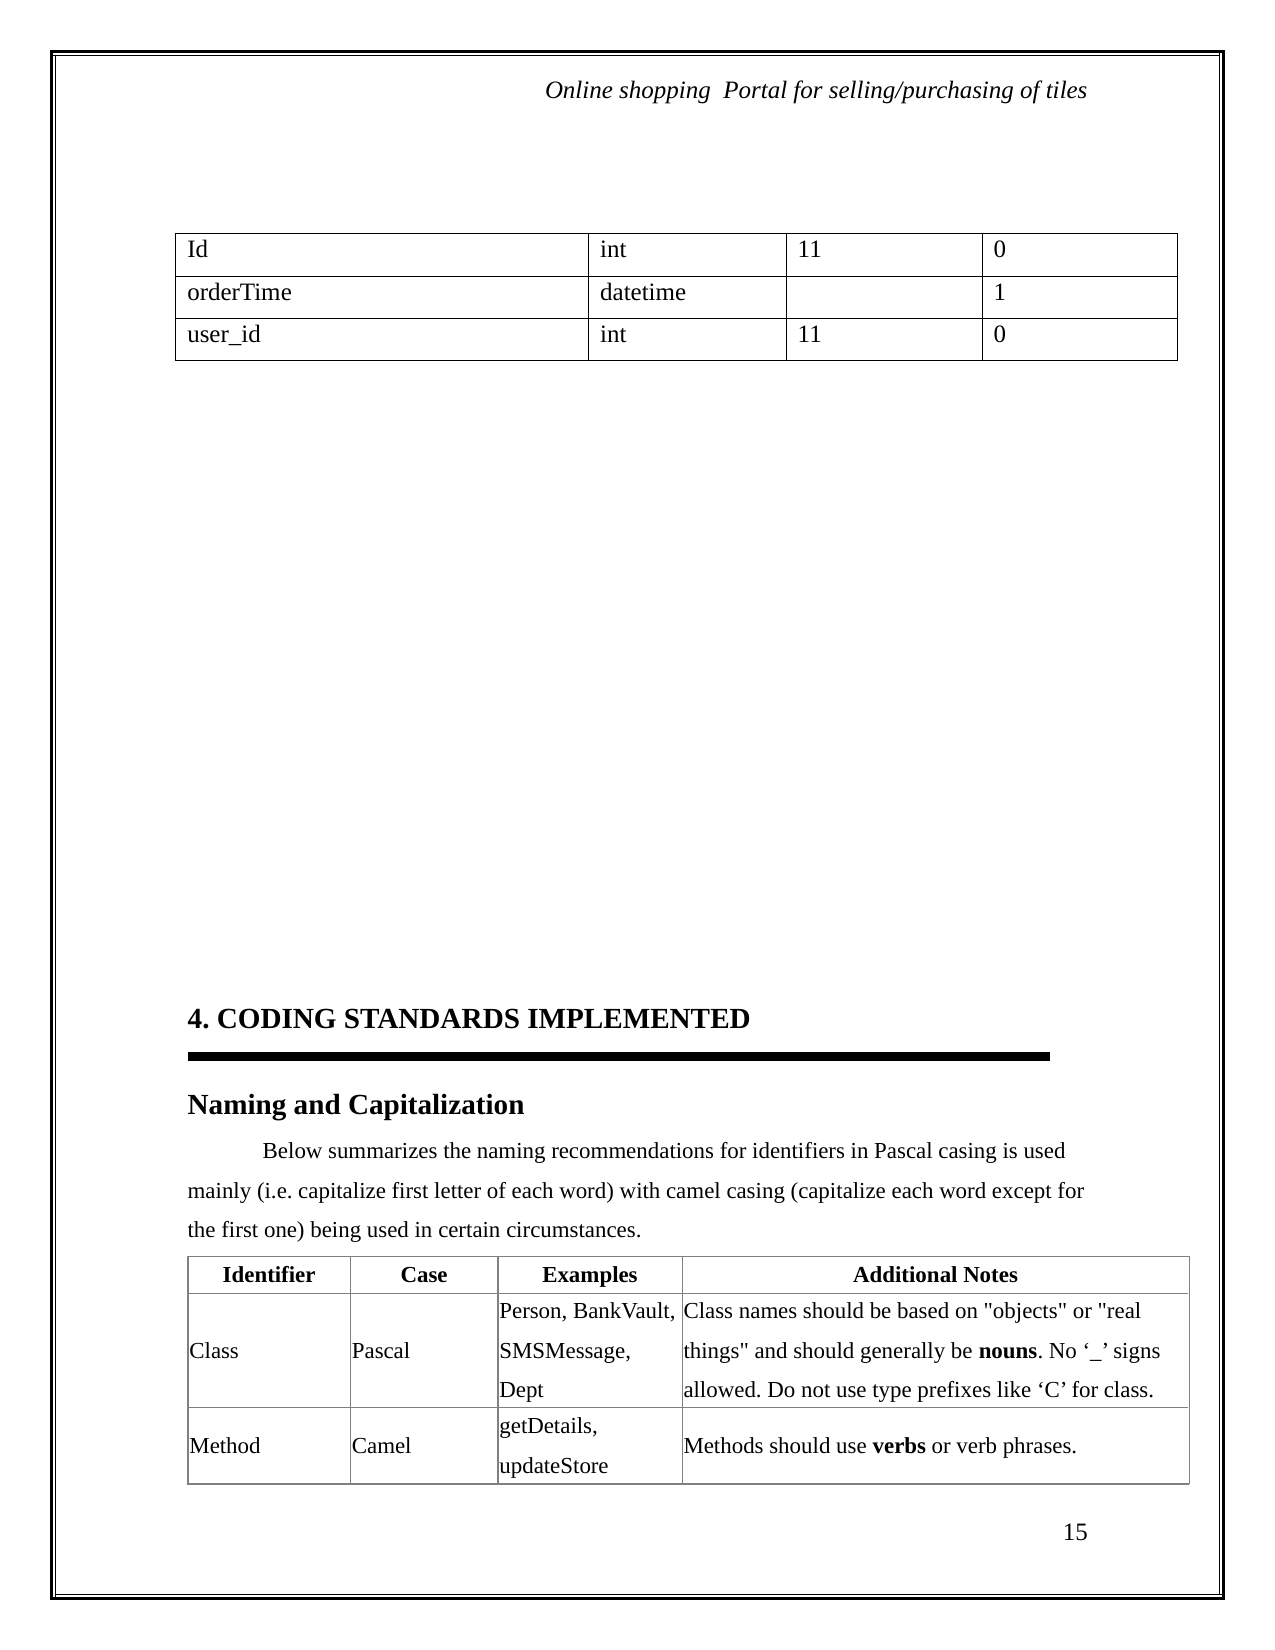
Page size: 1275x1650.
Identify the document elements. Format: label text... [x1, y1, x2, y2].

table_cell user_id [176, 319, 588, 360]
text 4. CODING STANDARDS IMPLEMENTED [187, 1001, 1087, 1034]
table_header Identifier [189, 1257, 350, 1292]
table_header Examples [499, 1257, 682, 1292]
table_cell datetime [589, 277, 786, 318]
table_header 11 [787, 234, 982, 276]
table_header Id [176, 234, 588, 276]
table_cell [787, 277, 982, 318]
table_header Additional Notes [683, 1257, 1189, 1292]
table_cell 1 [983, 277, 1177, 318]
text Below summarizes the naming recommendations for identifiers in Pascal casing is used mainly (i.e. capitalize first letter of each word) with camel casing (capitalize each word except for the first one) being used in certain circumstances. [187, 1138, 1087, 1243]
table_cell Method [189, 1408, 350, 1483]
table_cell Class [189, 1294, 350, 1407]
table_cell int [589, 319, 786, 360]
table_header 0 [983, 234, 1177, 276]
table_cell Class names should be based on "objects" or "real things" and should generally be nouns. No ‘_’ signs allowed. Do not use type prefixes like ‘C’ for class. [683, 1293, 1189, 1407]
table_cell getDetails, updateStore [499, 1408, 682, 1483]
table_header Case [351, 1257, 497, 1292]
table_cell Methods should use verbs or verb phrases. [683, 1407, 1189, 1483]
table_cell Pascal [351, 1294, 497, 1407]
table_cell 0 [983, 319, 1177, 360]
table_cell 11 [787, 319, 982, 360]
table_header int [589, 234, 786, 276]
subtitle Naming and Capitalization [187, 1087, 1087, 1121]
table_cell Person, BankVault, SMSMessage, Dept [499, 1294, 682, 1407]
table_cell orderTime [176, 277, 588, 318]
table_cell Camel [351, 1408, 497, 1483]
